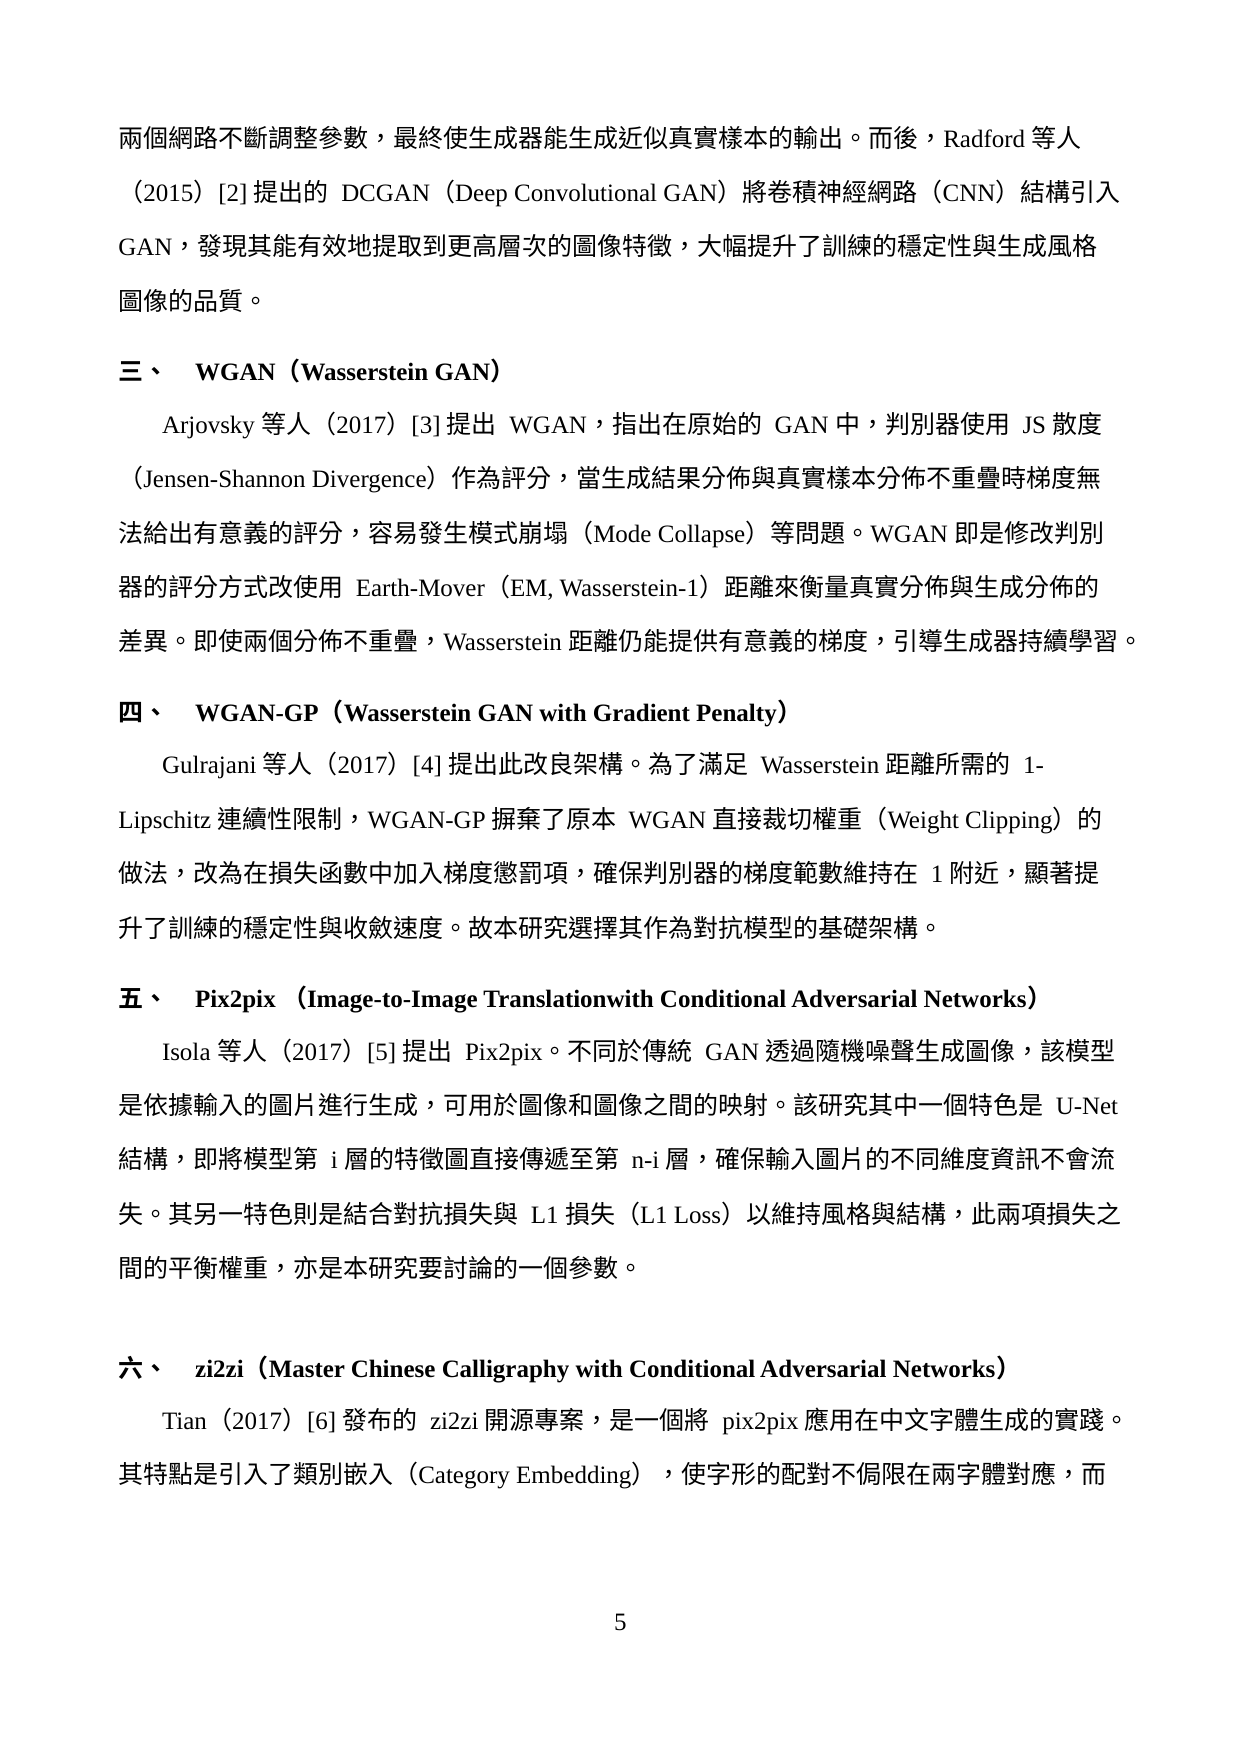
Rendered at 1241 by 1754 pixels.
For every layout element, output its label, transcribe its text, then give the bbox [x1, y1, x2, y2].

text Isola 等人（2017）[5] 提出 Pix2pix。不同於傳統 GAN 透過隨機噪聲生成圖像，該模型是依據輸入的圖片進行生成，可用於圖像和圖像之間的映射。該研究其中一個特色是 U-Net 結構，即將模型第 i 層的特徵圖直接傳遞至第 n-i 層，確保輸入圖片的不同維度資訊不會流失。其另一特色則是結合對抗損失與 L1 損失（L1 Loss）以維持風格與結構，此兩項損失之間的平衡權重，亦是本研究要討論的一個參數。 [118, 1031, 1122, 1285]
subtitle Pix2pix （Image-to-Image Translationwith Conditional Adversarial Networks） [118, 979, 1122, 1015]
text Tian（2017）[6] 發布的 zi2zi 開源專案，是一個將 pix2pix 應用在中文字體生成的實踐。其特點是引入了類別嵌入（Category Embedding），使字形的配對不侷限在兩字體對應，而是將大量字體作為預訓練資料使模型能學到多種字體的風格映射。不過本研究則回歸到將字體生成視為一個一對一的風格轉換任務，並沒有依賴預訓練資料對模型進行訓練。 [118, 1401, 1122, 1491]
subtitle zi2zi（Master Chinese Calligraphy with Conditional Adversarial Networks） [118, 1348, 1122, 1384]
subtitle WGAN（Wasserstein GAN） [118, 352, 1122, 388]
text 兩個網路不斷調整參數，最終使生成器能生成近似真實樣本的輸出。而後，Radford 等人（2015）[2] 提出的 DCGAN（Deep Convolutional GAN）將卷積神經網路（CNN）結構引入 GAN，發現其能有效地提取到更高層次的圖像特徵，大幅提升了訓練的穩定性與生成風格圖像的品質。 [118, 118, 1122, 317]
subtitle WGAN-GP（Wasserstein GAN with Gradient Penalty） [118, 692, 1122, 729]
text Gulrajani 等人（2017）[4] 提出此改良架構。為了滿足 Wasserstein 距離所需的 1-Lipschitz 連續性限制，WGAN-GP 摒棄了原本 WGAN 直接裁切權重（Weight Clipping）的做法，改為在損失函數中加入梯度懲罰項，確保判別器的梯度範數維持在 1 附近，顯著提升了訓練的穩定性與收斂速度。故本研究選擇其作為對抗模型的基礎架構。 [118, 745, 1122, 944]
text Arjovsky 等人（2017）[3] 提出 WGAN，指出在原始的 GAN 中，判別器使用 JS 散度（Jensen-Shannon Divergence）作為評分，當生成結果分佈與真實樣本分佈不重疊時梯度無法給出有意義的評分，容易發生模式崩塌（Mode Collapse）等問題。WGAN 即是修改判別器的評分方式改使用 Earth-Mover（EM, Wasserstein-1）距離來衡量真實分佈與生成分佈的差異。即使兩個分佈不重疊，Wasserstein 距離仍能提供有意義的梯度，引導生成器持續學習。 [118, 404, 1122, 658]
